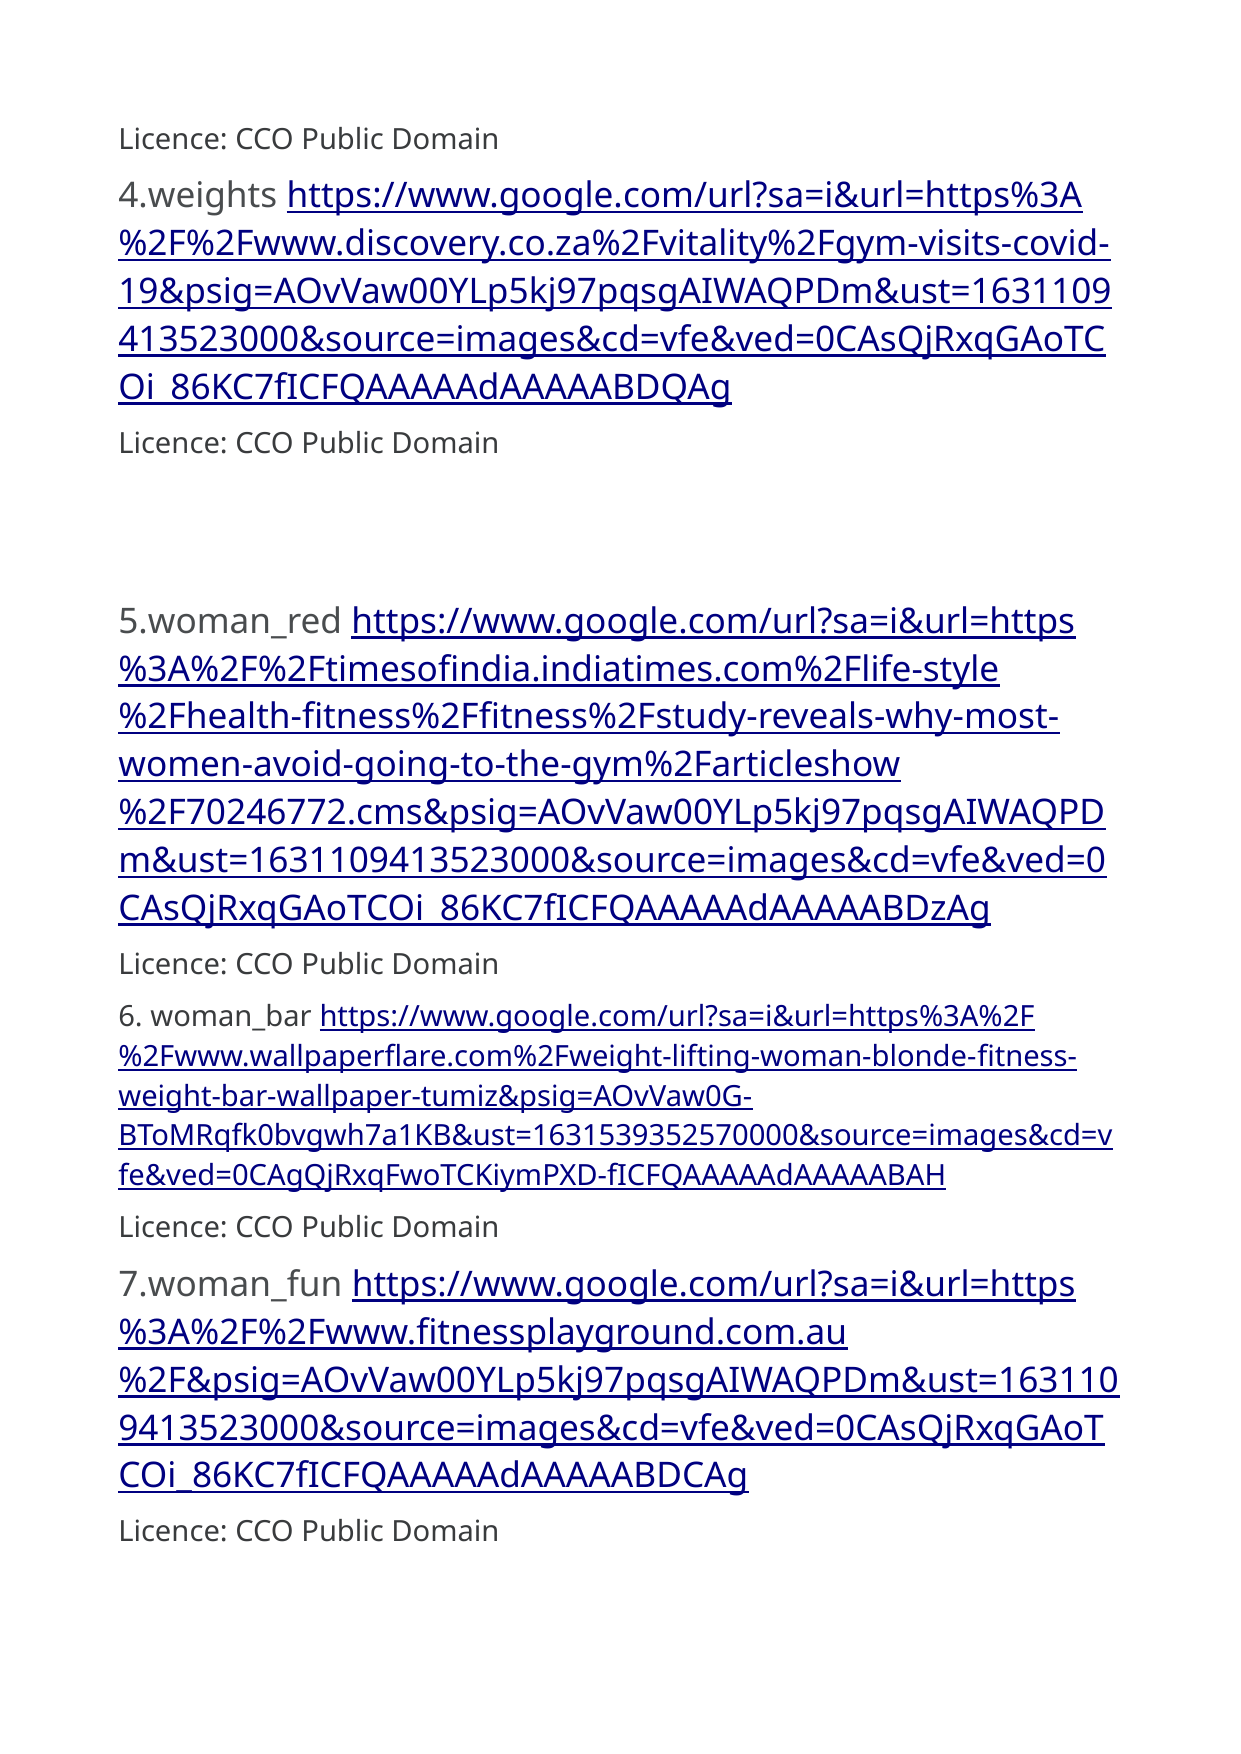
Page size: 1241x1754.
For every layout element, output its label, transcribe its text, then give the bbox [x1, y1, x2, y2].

list Licence: CCO Public Domain [118, 1206, 1122, 1246]
list Licence: CCO Public Domain [118, 943, 1122, 983]
list 5.woman_red https://www.google.com/url?sa=i&url=https%3A%2F%2Ftimesofindia.indiatimes.com%2Flife-style%2Fhealth-fitness%2Ffitness%2Fstudy-reveals-why-most-women-avoid-going-to-the-gym%2Farticleshow%2F70246772.cms&psig=AOvVaw00YLp5kj97pqsgAIWAQPDm&ust=1631109413523000&source=images&cd=vfe&ved=0CAsQjRxqGAoTCOi_86KC7fICFQAAAAAdAAAAABDzAg [118, 595, 1122, 931]
list 6. woman_bar https://www.google.com/url?sa=i&url=https%3A%2F%2Fwww.wallpaperflare.com%2Fweight-lifting-woman-blonde-fitness-weight-bar-wallpaper-tumiz&psig=AOvVaw0G-BToMRqfk0bvgwh7a1KB&ust=1631539352570000&source=images&cd=vfe&ved=0CAgQjRxqFwoTCKiymPXD-fICFQAAAAAdAAAAABAH [118, 996, 1122, 1194]
list 7.woman_fun https://www.google.com/url?sa=i&url=https%3A%2F%2Fwww.fitnessplayground.com.au%2F&psig=AOvVaw00YLp5kj97pqsgAIWAQPDm&ust=1631109413523000&source=images&cd=vfe&ved=0CAsQjRxqGAoTCOi_86KC7fICFQAAAAAdAAAAABDCAg [118, 1259, 1122, 1498]
list 4.weights https://www.google.com/url?sa=i&url=https%3A%2F%2Fwww.discovery.co.za%2Fvitality%2Fgym-visits-covid-19&psig=AOvVaw00YLp5kj97pqsgAIWAQPDm&ust=1631109413523000&source=images&cd=vfe&ved=0CAsQjRxqGAoTCOi_86KC7fICFQAAAAAdAAAAABDQAg [118, 170, 1122, 410]
text Licence: CCO Public Domain [118, 118, 1122, 158]
list Licence: CCO Public Domain [118, 1511, 1122, 1550]
list Licence: CCO Public Domain [118, 422, 1122, 462]
